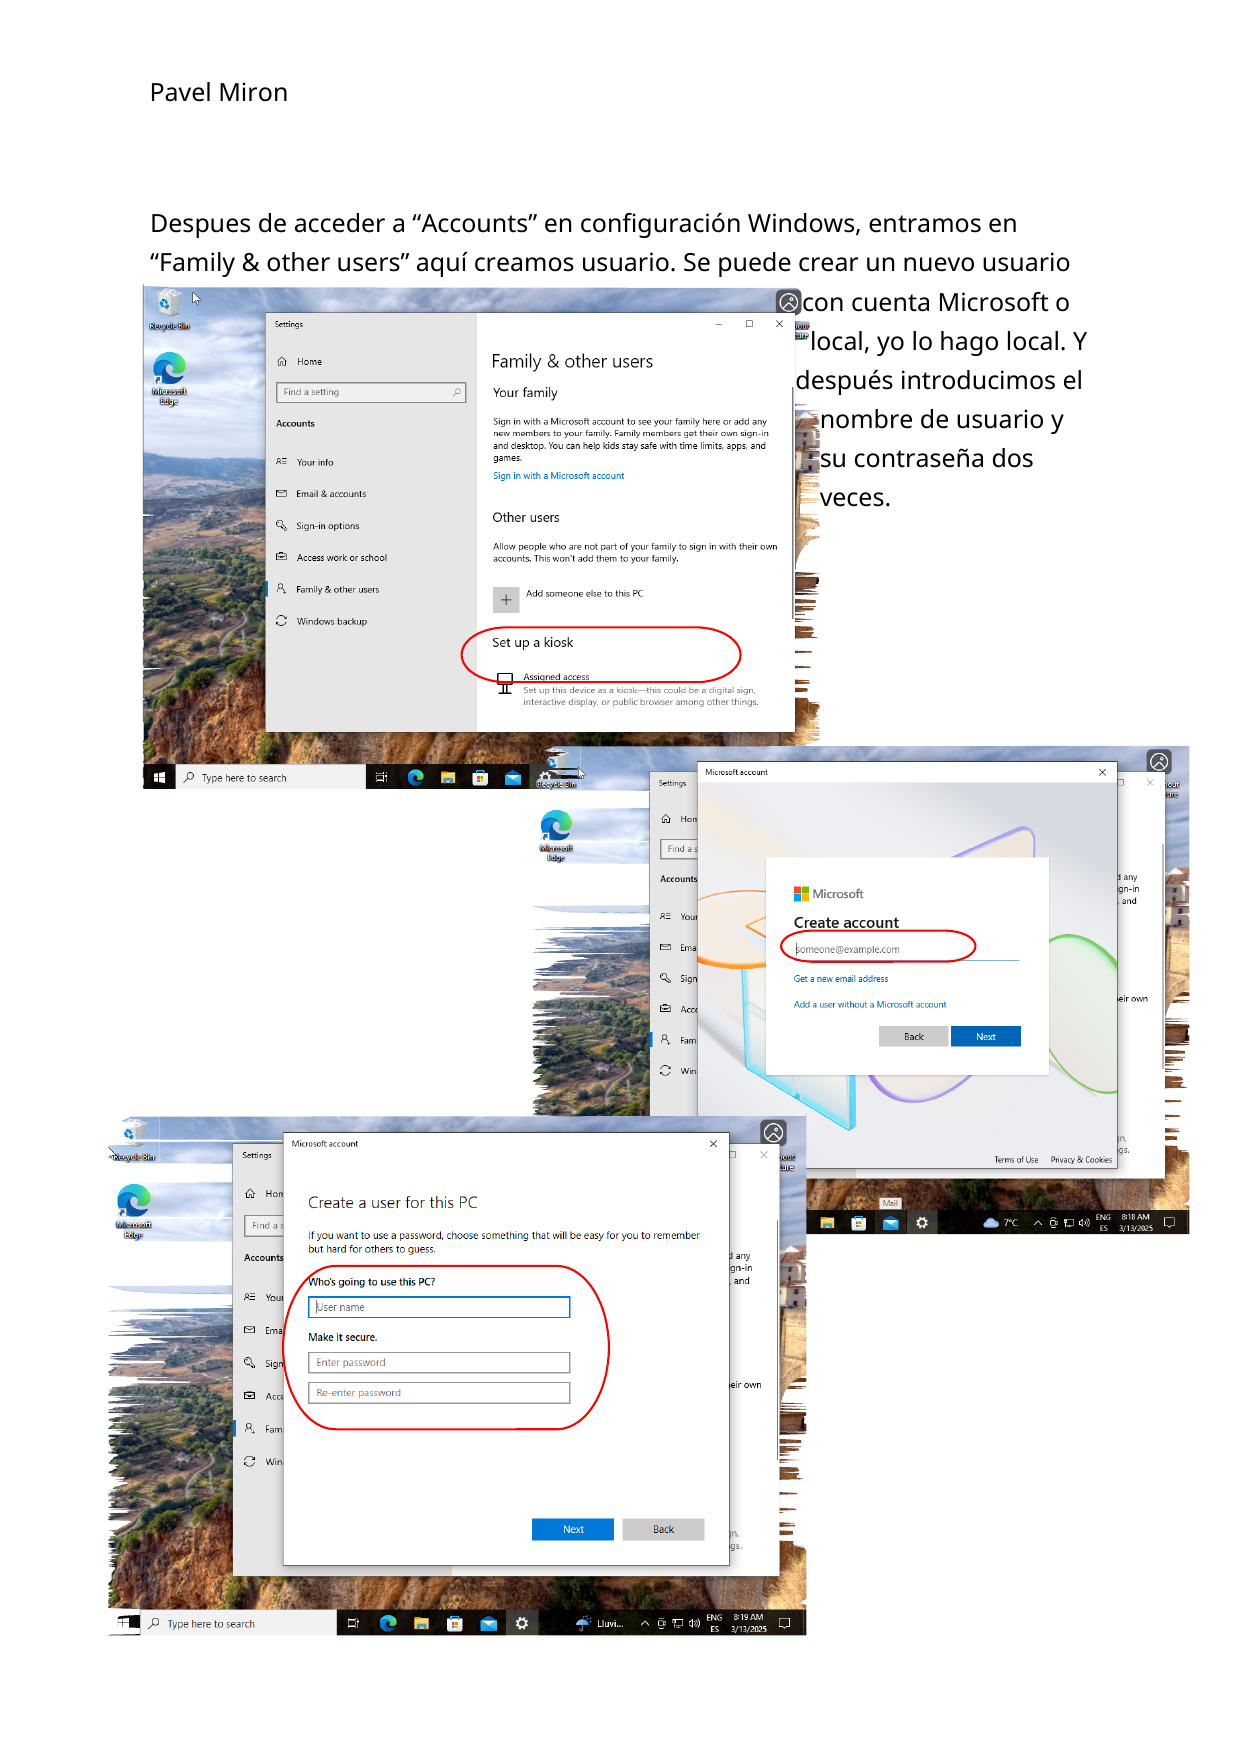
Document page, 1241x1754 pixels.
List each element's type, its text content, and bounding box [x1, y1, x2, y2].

text Despues de acceder a “Accounts” en configuración Windows, entramos en “Family & other users” aquí creamos usuario. Se puede crear un nuevo usuario con cuenta Microsoft o local, yo lo hago local. Y después introducimos el nombre de usuario y su contraseña dos veces. [150, 206, 1090, 514]
